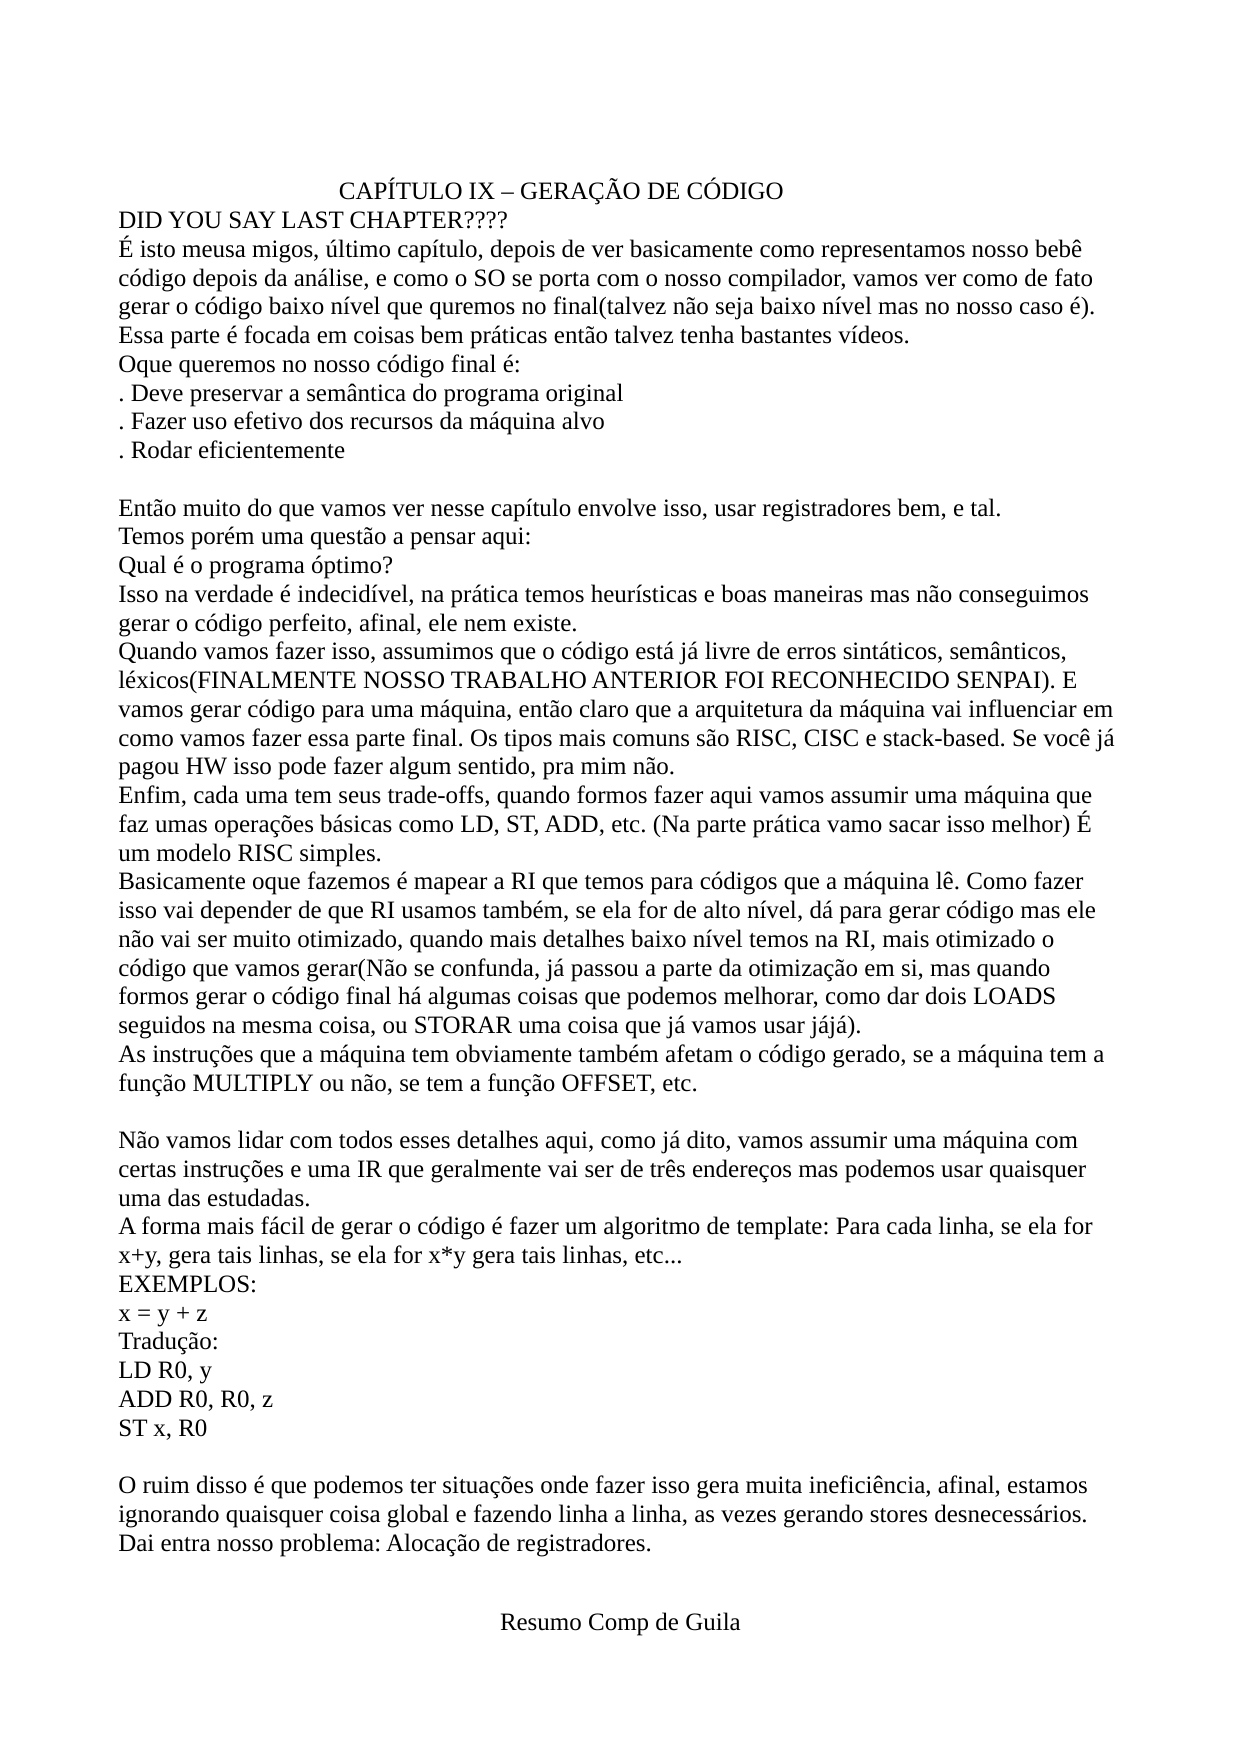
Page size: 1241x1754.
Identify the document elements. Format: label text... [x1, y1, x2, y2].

text DID YOU SAY LAST CHAPTER???? [118, 205, 1122, 234]
text Temos porém uma questão a pensar aqui: [118, 521, 1122, 550]
text Quando vamos fazer isso, assumimos que o código está já livre de erros sintáticos, semânticos, léxicos(FINALMENTE NOSSO TRABALHO ANTERIOR FOI RECONHECIDO SENPAI). E vamos gerar código para uma máquina, então claro que a arquitetura da máquina vai influenciar em como vamos fazer essa parte final. Os tipos mais comuns são RISC, CISC e stack-based. Se você já pagou HW isso pode fazer algum sentido, pra mim não. [118, 636, 1122, 780]
text EXEMPLOS: [118, 1269, 1122, 1298]
text As instruções que a máquina tem obviamente também afetam o código gerado, se a máquina tem a função MULTIPLY ou não, se tem a função OFFSET, etc. [118, 1039, 1122, 1096]
text x = y + z [118, 1298, 1122, 1326]
text Dai entra nosso problema: Alocação de registradores. [118, 1528, 1122, 1556]
text LD R0, y [118, 1355, 1122, 1384]
text ST x, R0 [118, 1413, 1122, 1441]
text O ruim disso é que podemos ter situações onde fazer isso gera muita ineficiência, afinal, estamos ignorando quaisquer coisa global e fazendo linha a linha, as vezes gerando stores desnecessários. [118, 1470, 1122, 1528]
text Enfim, cada uma tem seus trade-offs, quando formos fazer aqui vamos assumir uma máquina que faz umas operações básicas como LD, ST, ADD, etc. (Na parte prática vamo sacar isso melhor) É um modelo RISC simples. [118, 780, 1122, 866]
text É isto meusa migos, último capítulo, depois de ver basicamente como representamos nosso bebê código depois da análise, e como o SO se porta com o nosso compilador, vamos ver como de fato gerar o código baixo nível que quremos no final(talvez não seja baixo nível mas no nosso caso é). Essa parte é focada em coisas bem práticas então talvez tenha bastantes vídeos. [118, 234, 1122, 349]
text Qual é o programa óptimo? [118, 550, 1122, 579]
text Basicamente oque fazemos é mapear a RI que temos para códigos que a máquina lê. Como fazer isso vai depender de que RI usamos também, se ela for de alto nível, dá para gerar código mas ele não vai ser muito otimizado, quando mais detalhes baixo nível temos na RI, mais otimizado o código que vamos gerar(Não se confunda, já passou a parte da otimização em si, mas quando formos gerar o código final há algumas coisas que podemos melhorar, como dar dois LOADS seguidos na mesma coisa, ou STORAR uma coisa que já vamos usar jájá). [118, 866, 1122, 1039]
text Tradução: [118, 1326, 1122, 1355]
text . Deve preservar a semântica do programa original [118, 378, 1122, 406]
text CAPÍTULO IX – GERAÇÃO DE CÓDIGO [118, 176, 1122, 205]
text . Fazer uso efetivo dos recursos da máquina alvo [118, 406, 1122, 435]
text A forma mais fácil de gerar o código é fazer um algoritmo de template: Para cada linha, se ela for x+y, gera tais linhas, se ela for x*y gera tais linhas, etc... [118, 1211, 1122, 1269]
text ADD R0, R0, z [118, 1384, 1122, 1413]
text Oque queremos no nosso código final é: [118, 349, 1122, 378]
text Isso na verdade é indecidível, na prática temos heurísticas e boas maneiras mas não conseguimos gerar o código perfeito, afinal, ele nem existe. [118, 579, 1122, 636]
text . Rodar eficientemente [118, 435, 1122, 464]
text Então muito do que vamos ver nesse capítulo envolve isso, usar registradores bem, e tal. [118, 493, 1122, 521]
text Não vamos lidar com todos esses detalhes aqui, como já dito, vamos assumir uma máquina com certas instruções e uma IR que geralmente vai ser de três endereços mas podemos usar quaisquer uma das estudadas. [118, 1125, 1122, 1211]
